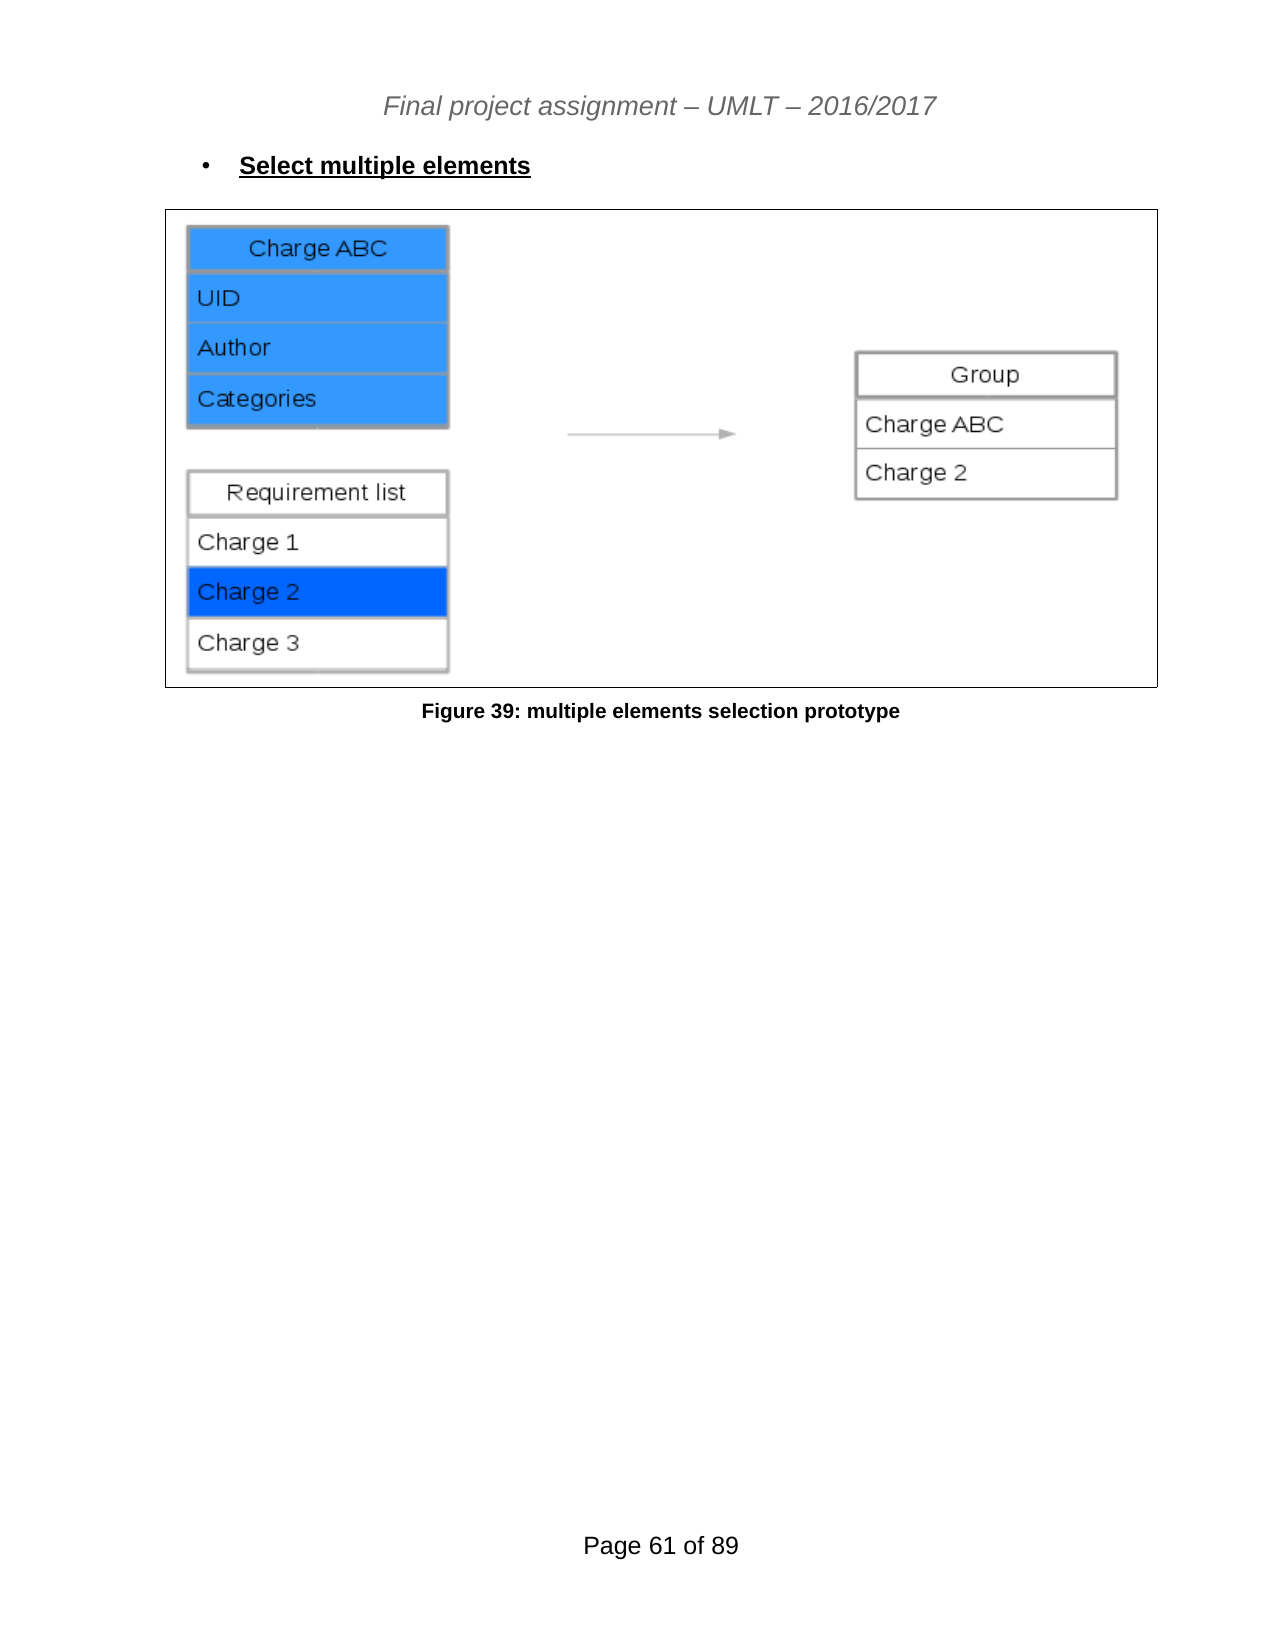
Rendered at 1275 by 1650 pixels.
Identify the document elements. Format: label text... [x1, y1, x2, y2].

list Select multiple elements [202, 151, 1158, 180]
text Figure 39: multiple elements selection prototype [164, 209, 1158, 723]
picture [168, 212, 1154, 685]
